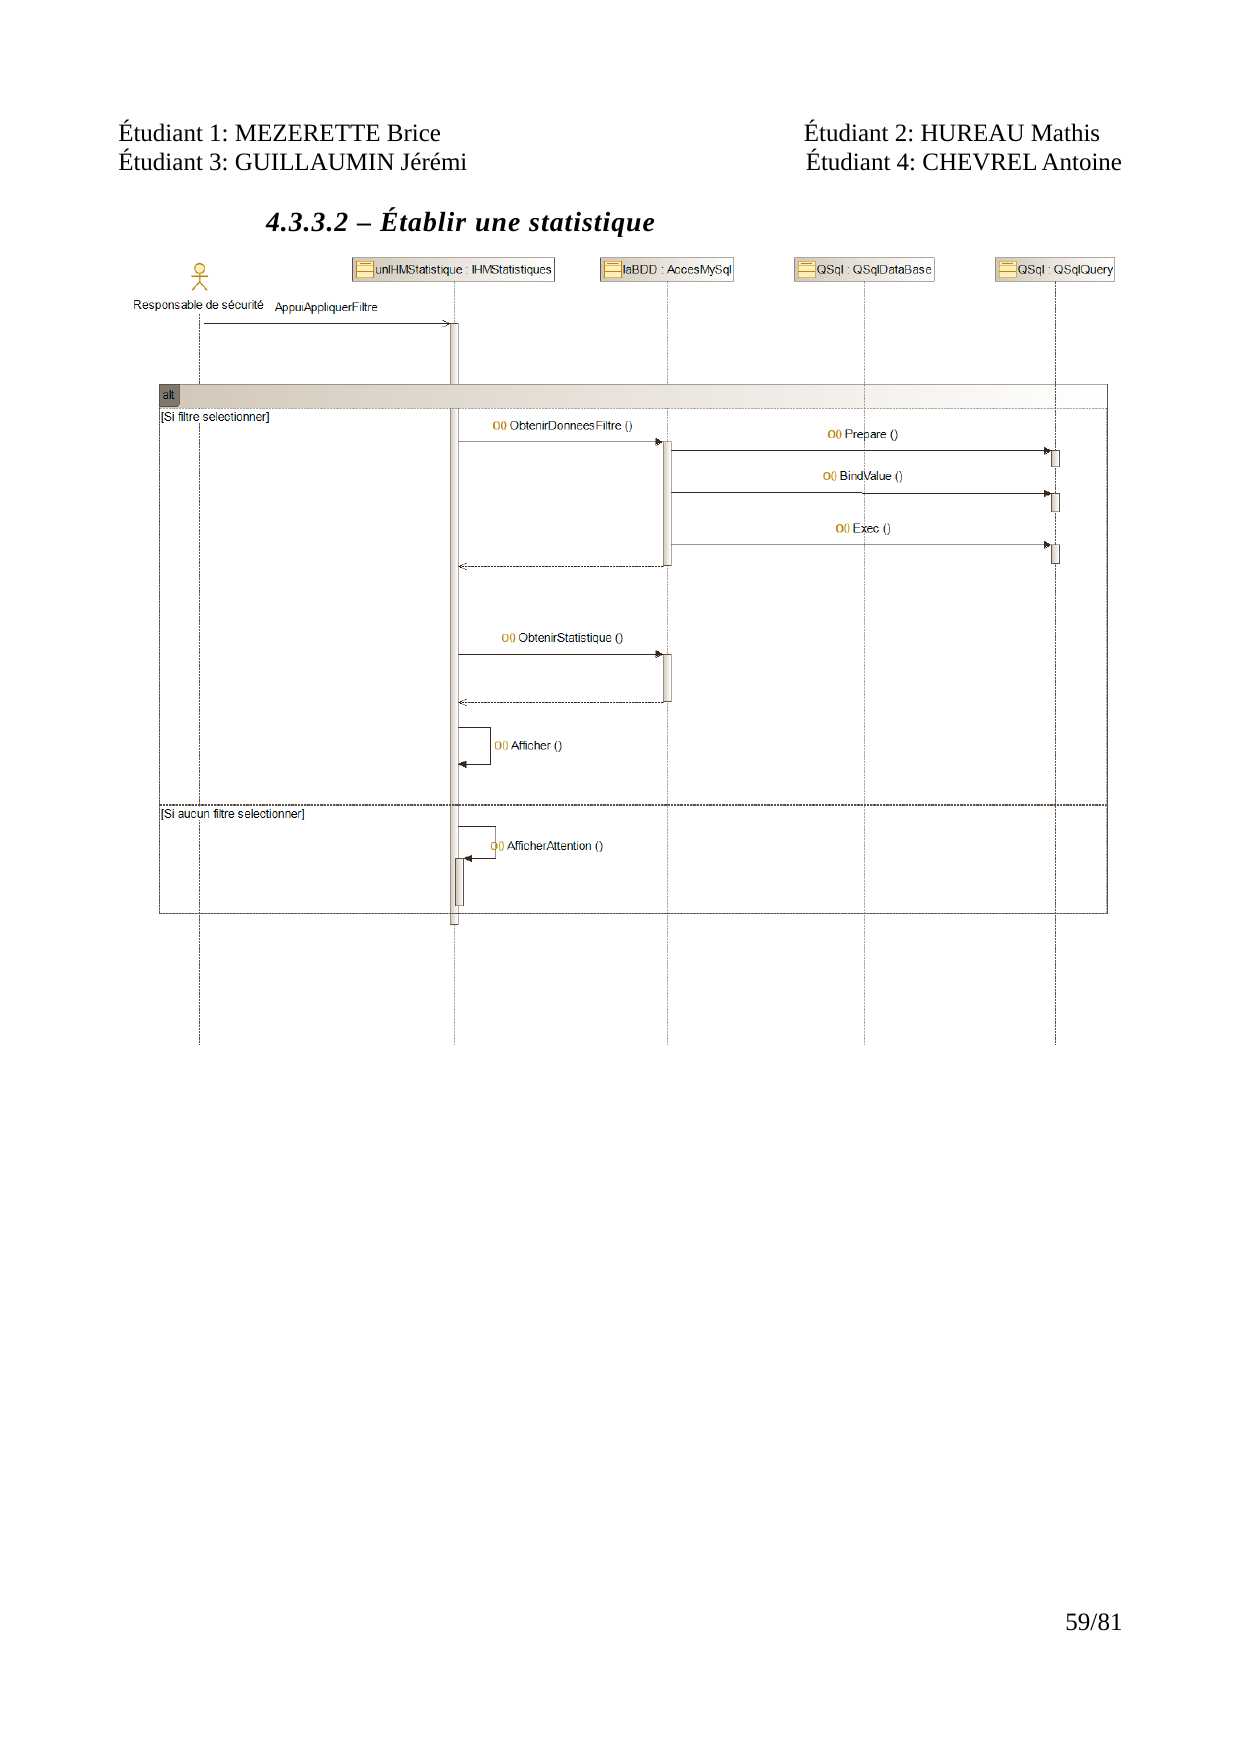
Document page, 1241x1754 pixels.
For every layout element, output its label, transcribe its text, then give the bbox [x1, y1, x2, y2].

subtitle 4.3.3.2 – Établir une statistique [118, 205, 1122, 237]
picture [118, 249, 1123, 1053]
